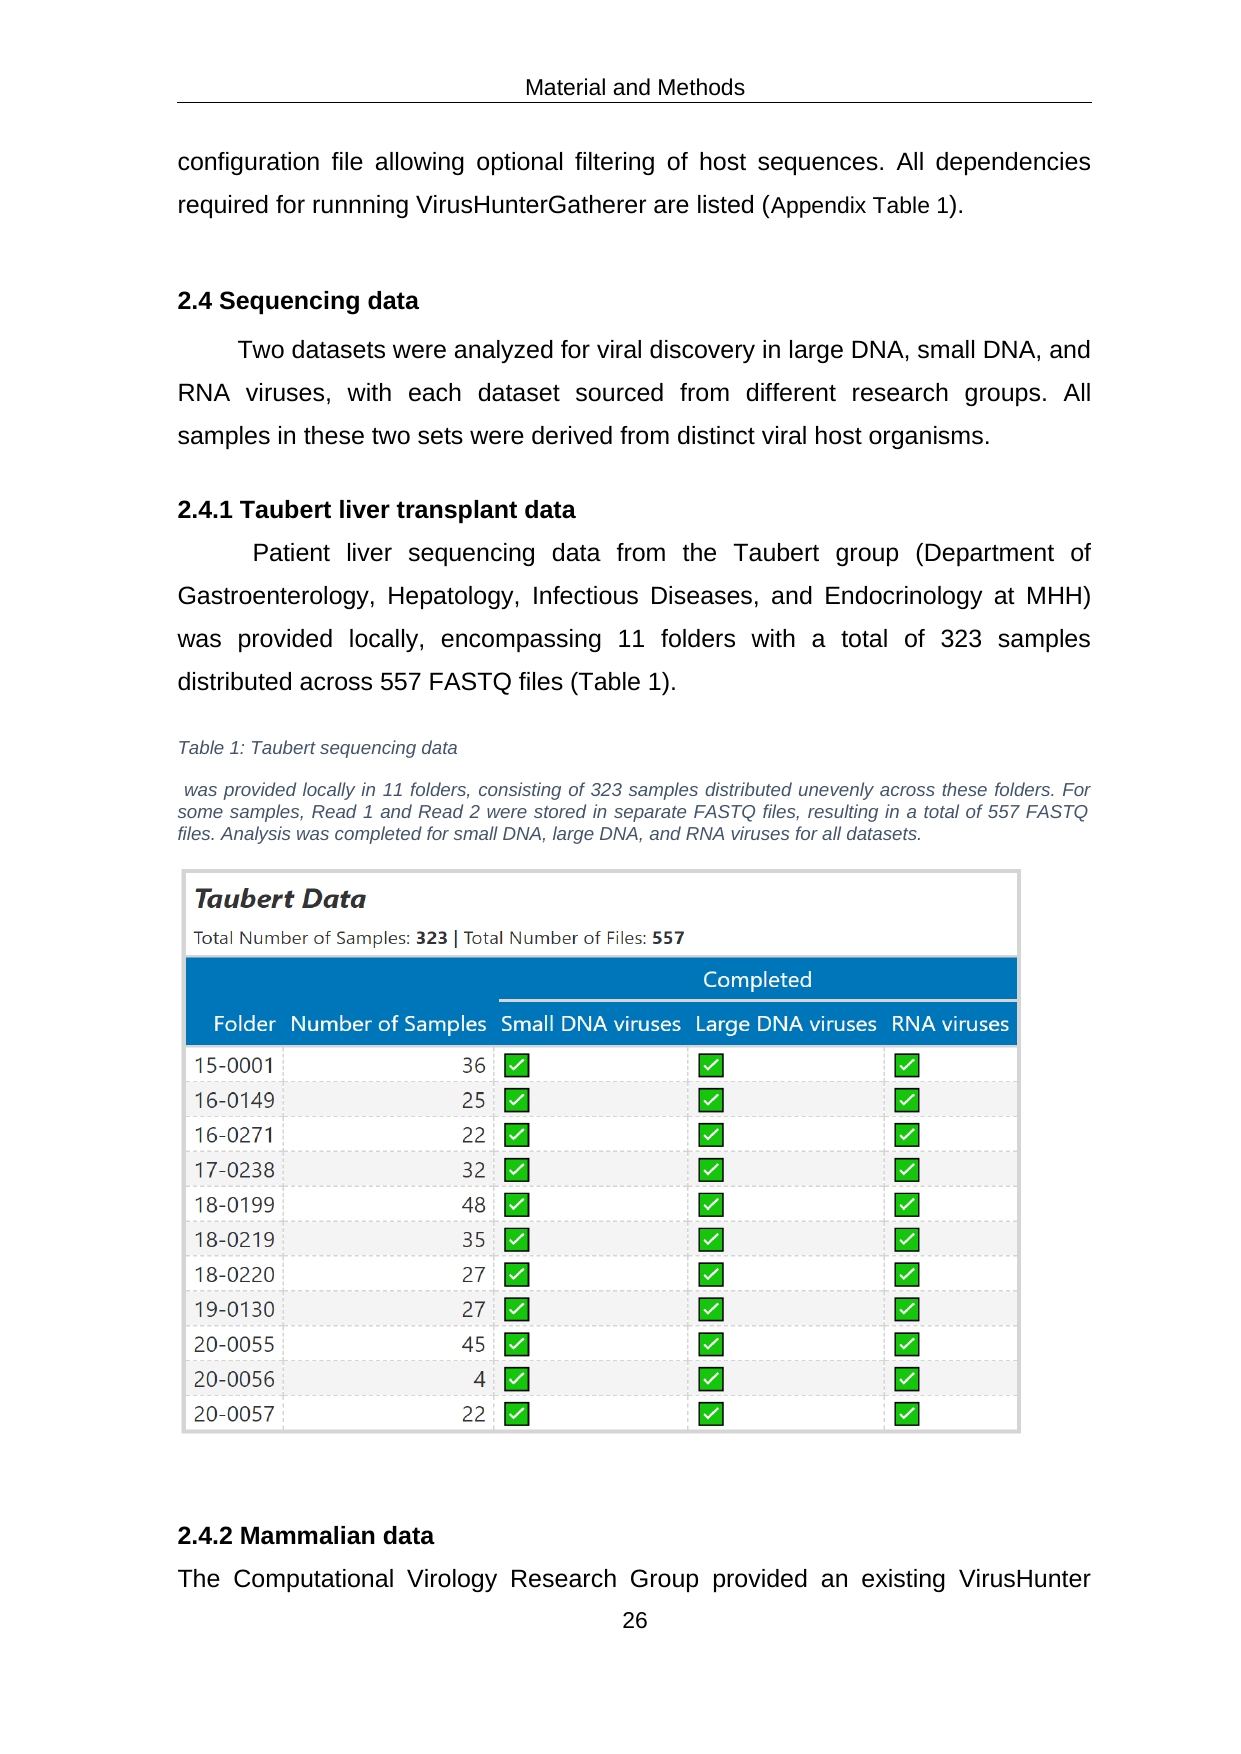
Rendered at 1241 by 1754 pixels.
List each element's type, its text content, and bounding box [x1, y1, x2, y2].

text Table 1: Taubert sequencing data [177, 737, 1092, 758]
text was provided locally in 11 folders, consisting of 323 samples distributed unevenly across these folders. For some samples, Read 1 and Read 2 were stored in separate FASTQ files, resulting in a total of 557 FASTQ files. Analysis was completed for small DNA, large DNA, and RNA viruses for all datasets. [177, 779, 1092, 844]
text Two datasets were analyzed for viral discovery in large DNA, small DNA, and RNA viruses, with each dataset sourced from different research groups. All samples in these two sets were derived from distinct viral host organisms. [177, 335, 1092, 450]
text The Computational Virology Research Group provided an existing VirusHunter [177, 1564, 1092, 1593]
subtitle 2.4.2 Mammalian data [177, 1521, 1092, 1550]
subtitle 2.4 Sequencing data [177, 286, 1092, 314]
subtitle 2.4.1 Taubert liver transplant data [177, 495, 1092, 524]
text configuration file allowing optional filtering of host sequences. All dependencies required for runnning VirusHunterGatherer are listed (Appendix Table 1). [177, 147, 1092, 219]
text Patient liver sequencing data from the Taubert group (Department of Gastroenterology, Hepatology, Infectious Diseases, and Endocrinology at MHH) was provided locally, encompassing 11 folders with a total of 323 samples distributed across 557 FASTQ files (Table 1). [177, 538, 1092, 696]
